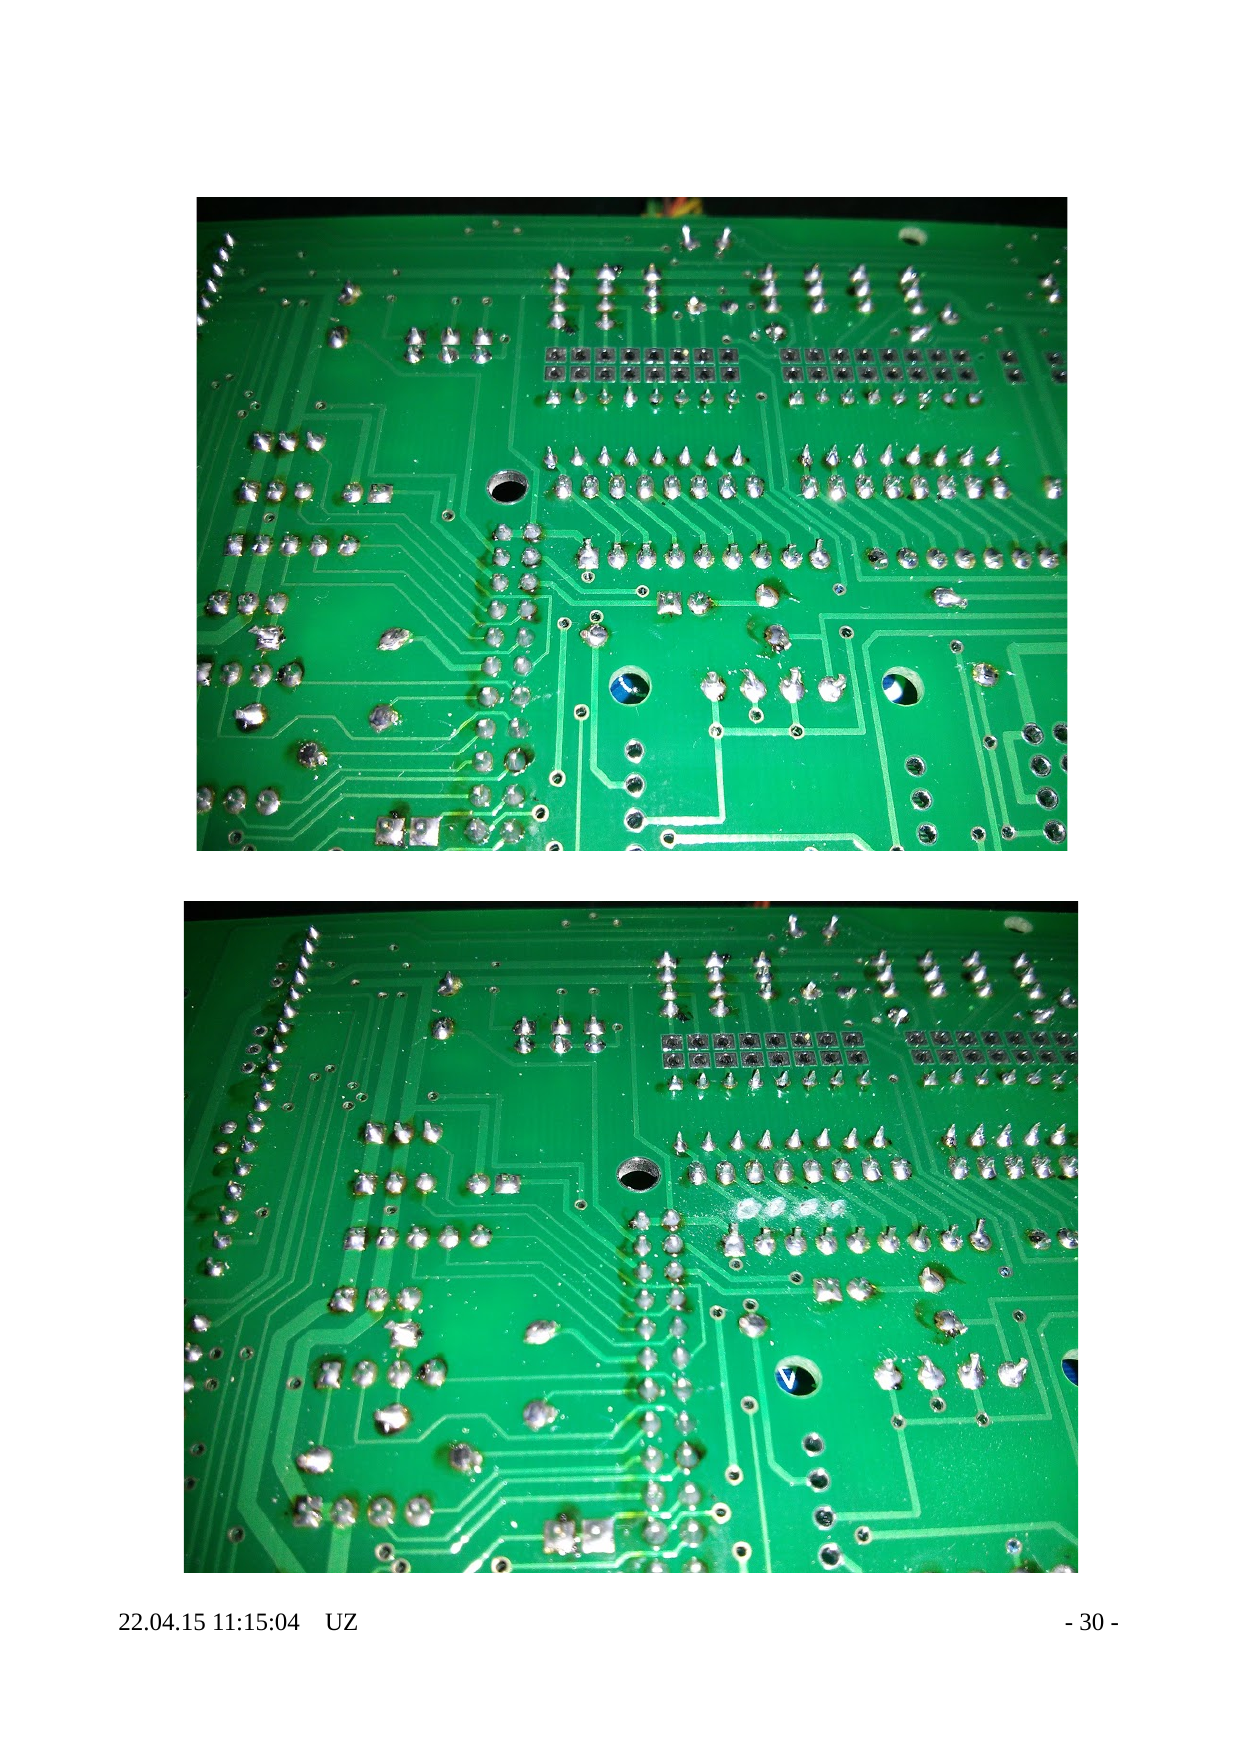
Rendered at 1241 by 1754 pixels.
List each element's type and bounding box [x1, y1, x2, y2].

picture [183, 901, 1079, 1573]
picture [196, 197, 1068, 851]
